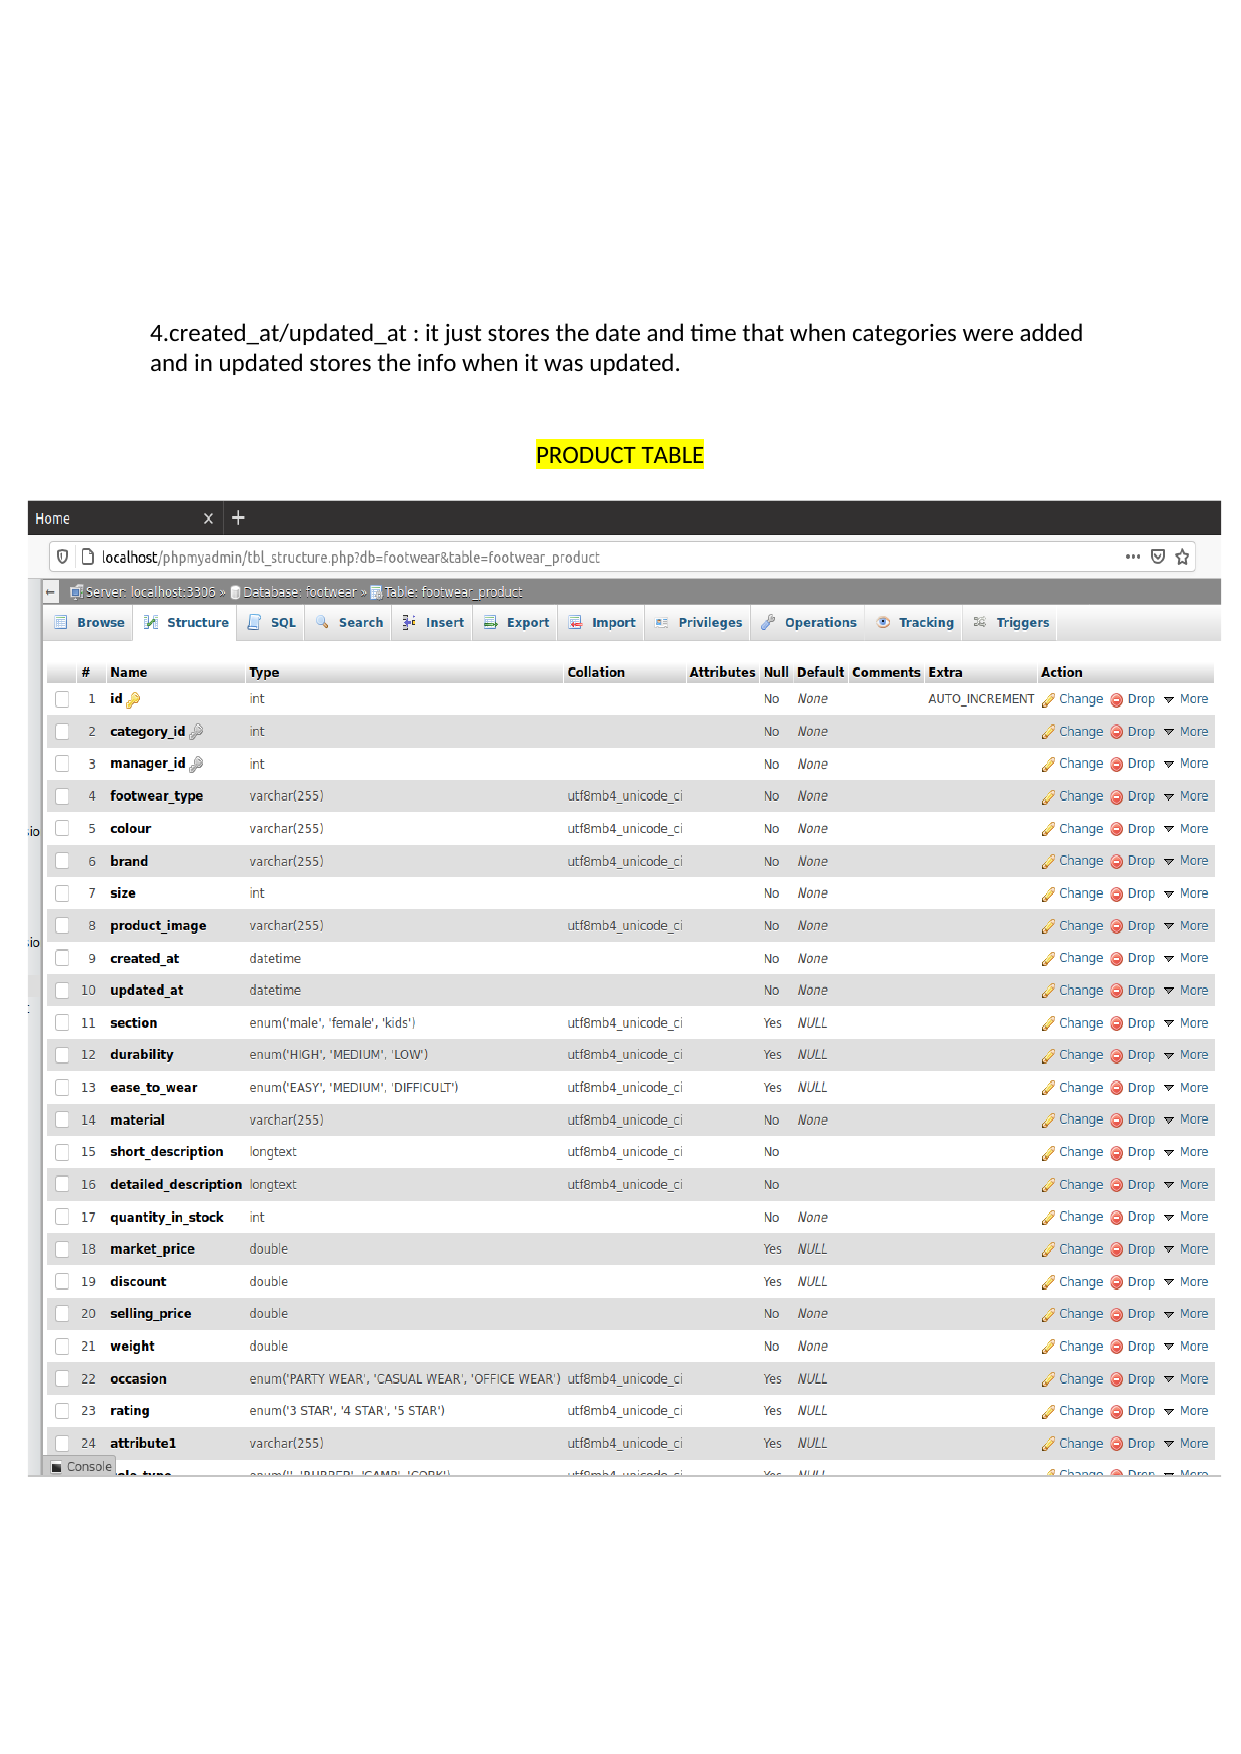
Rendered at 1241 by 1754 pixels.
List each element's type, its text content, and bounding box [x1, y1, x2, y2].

picture [27, 500, 1222, 1477]
list 4.created_at/updated_at : it just stores the date and time that when categories were added and in updated stores the info when it was updated. [150, 317, 1090, 378]
list PRODUCT TABLE [150, 439, 1090, 469]
